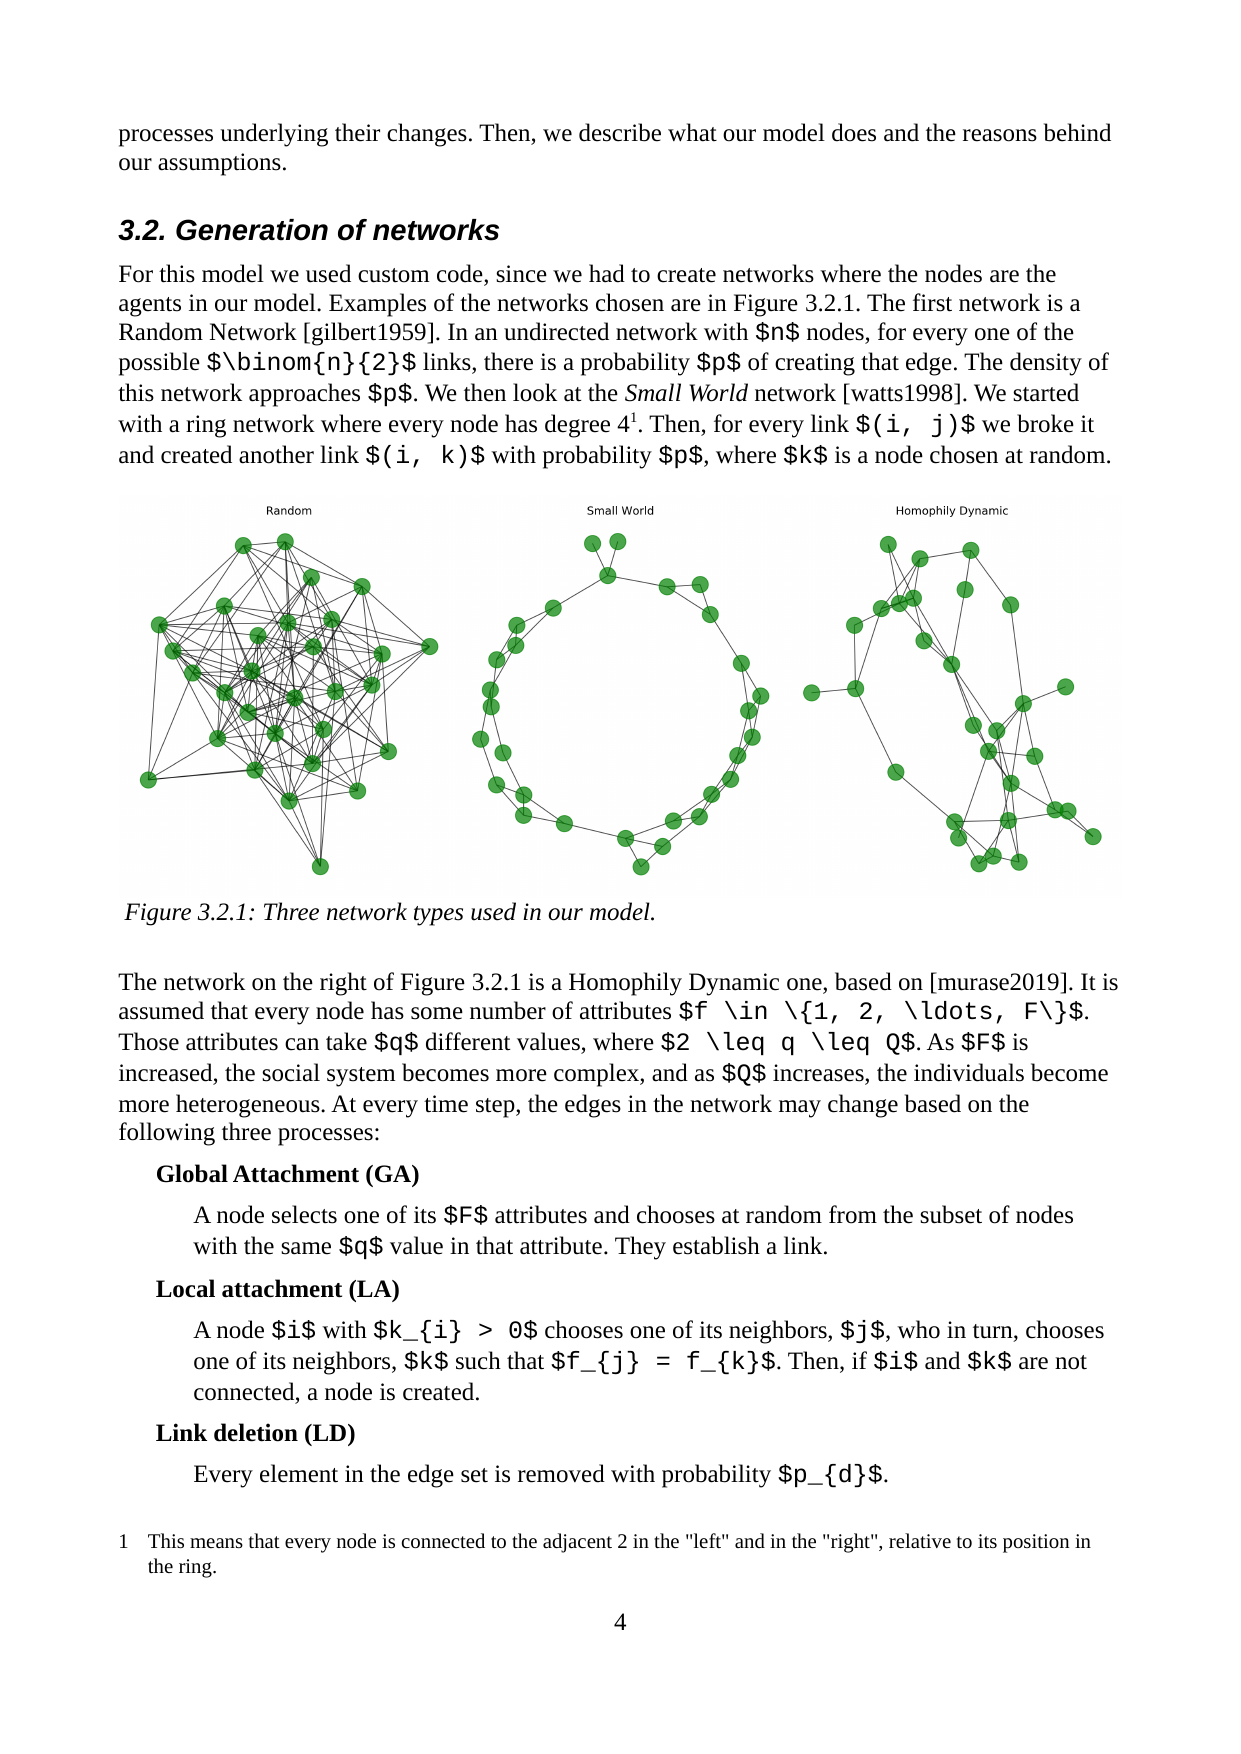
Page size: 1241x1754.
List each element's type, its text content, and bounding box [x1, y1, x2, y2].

list Every element in the edge set is removed with probability $p_{d}$. [118, 1459, 1122, 1490]
text This means that every node is connected to the adjacent 2 in the "left" and in the "right", relative to its position in the ring. [118, 1529, 1122, 1578]
list A node selects one of its $F$ attributes and chooses at random from the subset of nodes with the same $q$ value in that attribute. They establish a link. [118, 1200, 1122, 1262]
text processes underlying their changes. Then, we describe what our model does and the reasons behind our assumptions. [118, 118, 1122, 176]
text For this model we used custom code, since we had to create networks where the nodes are the agents in our model. Examples of the networks chosen are in Figure 3.2.1. The first network is a Random Network [gilbert1959]. In an undirected network with $n$ nodes, for every one of the possible $\binom{n}{2}$ links, there is a probability $p$ of creating that edge. The density of this network approaches $p$. We then look at the Small World network [watts1998]. We started with a ring network where every node has degree 4. Then, for every link $(i, j)$ we broke it and created another link $(i, k)$ with probability $p$, where $k$ is a node chosen at random. [118, 259, 1122, 471]
subtitle Generation of networks [118, 213, 1122, 247]
list Link deletion (LD) [118, 1418, 1122, 1447]
list A node $i$ with $k_{i} > 0$ chooses one of its neighbors, $j$, who in turn, chooses one of its neighbors, $k$ such that $f_{j} = f_{k}$. Then, if $i$ and $k$ are not connected, a node is created. [118, 1315, 1122, 1406]
text The network on the right of Figure 3.2.1 is a Homophily Dynamic one, based on [murase2019]. It is assumed that every node has some number of attributes $f \in \{1, 2, \ldots, F\}$. Those attributes can take $q$ different values, where $2 \leq q \leq Q$. As $F$ is increased, the social system becomes more complex, and as $Q$ increases, the individuals become more heterogeneous. At every time step, the edges in the network may change based on the following three processes: [118, 967, 1122, 1146]
list Local attachment (LA) [118, 1274, 1122, 1303]
list Global Attachment (GA) [118, 1159, 1122, 1187]
text Figure 3.2.1: Three network types used in our model. [118, 898, 1122, 926]
